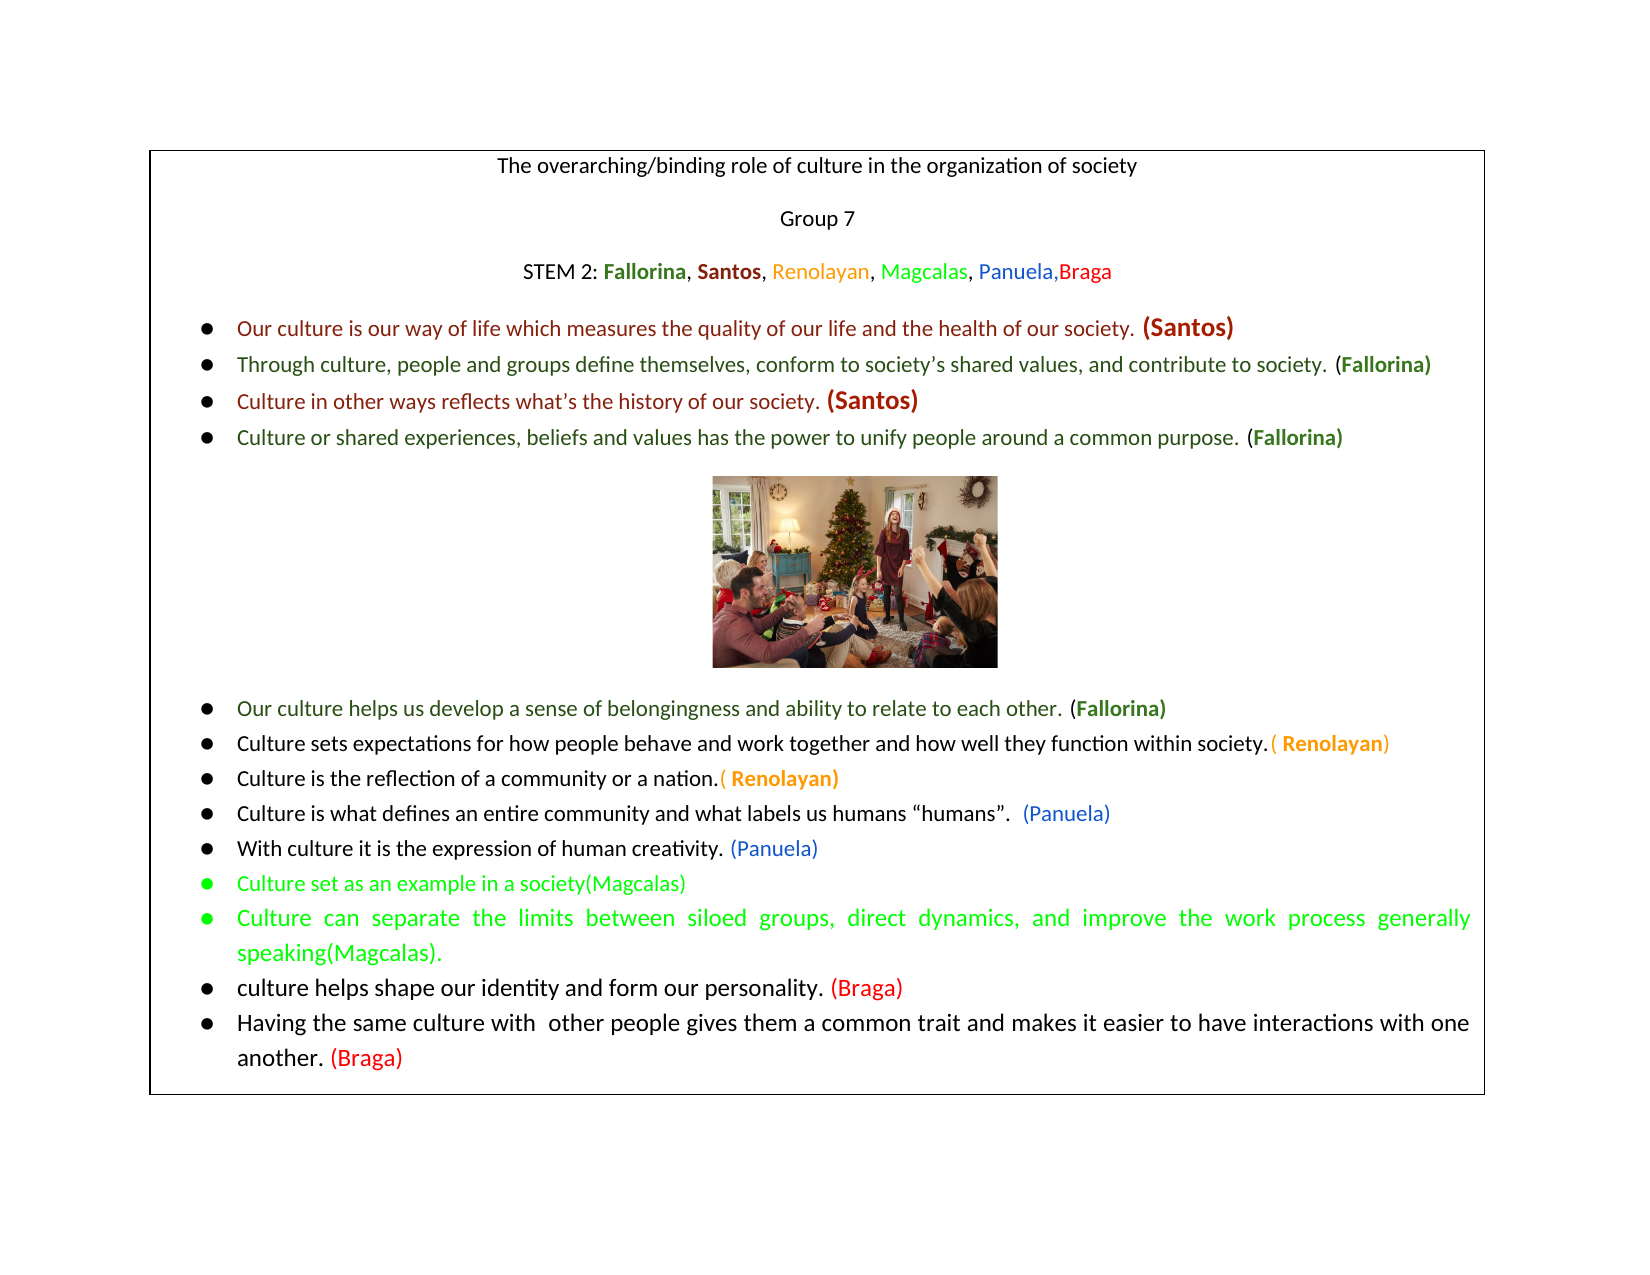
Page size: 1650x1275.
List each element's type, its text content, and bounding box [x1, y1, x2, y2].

table_cell The overarching/binding role of culture in the organization of society Group 7 STEM 2: Fallorina, Santos, Renolayan, Magcalas, Panuela,Braga Our culture is our way of life which measures the quality of our life and the health of our society. (Santos) Through culture, people and groups define themselves, conform to society’s shared values, and contribute to society. (Fallorina) Culture in other ways reflects what’s the history of our society. (Santos) Culture or shared experiences, beliefs and values has the power to unify people around a common purpose. (Fallorina) Our culture helps us develop a sense of belongingness and ability to relate to each other. (Fallorina) Culture sets expectations for how people behave and work together and how well they function within society.( Renolayan) Culture is the reflection of a community or a nation.( Renolayan) Culture is what defines an entire community and what labels us humans “humans”. (Panuela) With culture it is the expression of human creativity. (Panuela) Culture set as an example in a society(Magcalas) Culture can separate the limits between siloed groups, direct dynamics, and improve the work process generally speaking(Magcalas). culture helps shape our identity and form our personality. (Braga) Having the same culture with other people gives them a common trait and makes it easier to have interactions with one another. (Braga) [151, 151, 1484, 1094]
picture [712, 476, 998, 668]
